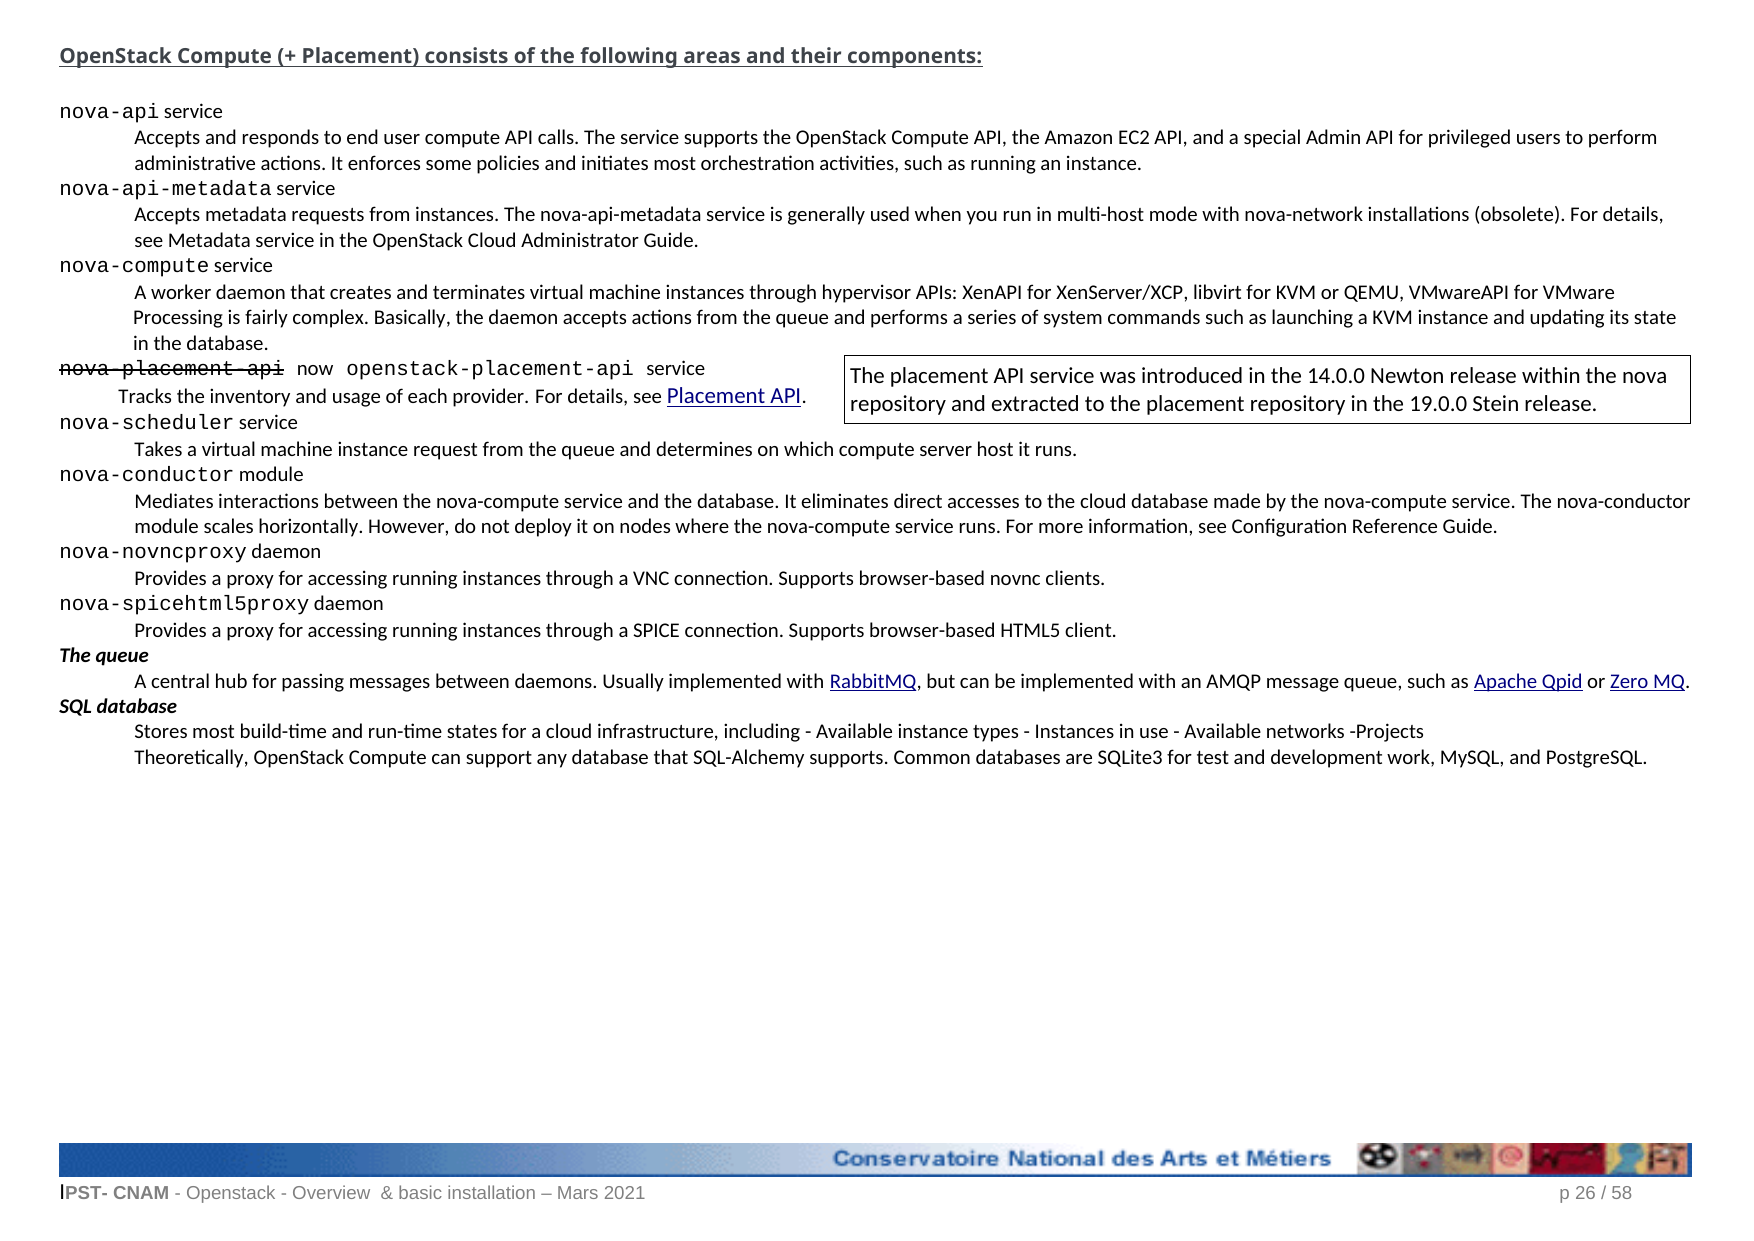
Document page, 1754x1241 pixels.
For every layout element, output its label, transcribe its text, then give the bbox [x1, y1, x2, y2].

text Provides a proxy for accessing running instances through a VNC connection. Supports browser-based novnc clients. [134, 565, 1695, 591]
text Takes a virtual machine instance request from the queue and determines on which compute server host it runs. [134, 436, 1695, 461]
subtitle nova-placement-api now openstack-placement-api service [845, 356, 1690, 382]
text SQL database [59, 693, 1695, 719]
text nova-api service [59, 98, 1695, 124]
text nova-api-metadata service [59, 175, 1695, 202]
subtitle nova-placement-api now openstack-placement-api service [59, 355, 844, 382]
text Theoretically, OpenStack Compute can support any database that SQL-Alchemy supports. Common databases are SQLite3 for test and development work, MySQL, and PostgreSQL. [59, 744, 1695, 769]
text Accepts and responds to end user compute API calls. The service supports the OpenStack Compute API, the Amazon EC2 API, and a special Admin API for privileged users to perform administrative actions. It enforces some policies and initiates most orchestration activities, such as running an instance. [134, 124, 1695, 175]
text nova-compute service [59, 252, 1695, 279]
text nova-scheduler service [59, 409, 1695, 436]
text nova-spicehtml5proxy daemon [59, 591, 1695, 617]
text Provides a proxy for accessing running instances through a SPICE connection. Supports browser-based HTML5 client. [134, 617, 1695, 642]
text nova-conductor module [59, 461, 1695, 488]
text Mediates interactions between the nova-compute service and the database. It eliminates direct accesses to the cloud database made by the nova-compute service. The nova-conductor module scales horizontally. However, do not deploy it on nodes where the nova-compute service runs. For more information, see Configuration Reference Guide. [134, 488, 1695, 539]
list Tracks the inventory and usage of each provider. For details, see Placement API. [118, 382, 844, 409]
text The queue [59, 642, 1695, 668]
text OpenStack Compute (+ Placement) consists of the following areas and their components: [59, 41, 1695, 70]
text nova-novncproxy daemon [59, 539, 1695, 565]
text Accepts metadata requests from instances. The nova-api-metadata service is generally used when you run in multi-host mode with nova-network installations (obsolete). For details, see Metadata service in the OpenStack Cloud Administrator Guide. [134, 202, 1695, 252]
text Processing is fairly complex. Basically, the daemon accepts actions from the queue and performs a series of system commands such as launching a KVM instance and updating its state in the database. [133, 304, 1695, 355]
text A central hub for passing messages between daemons. Usually implemented with RabbitMQ, but can be implemented with an AMQP message queue, such as Apache Qpid or Zero MQ. [134, 668, 1695, 693]
text A worker daemon that creates and terminates virtual machine instances through hypervisor APIs: XenAPI for XenServer/XCP, libvirt for KVM or QEMU, VMwareAPI for VMware [134, 279, 1695, 304]
text Stores most build-time and run-time states for a cloud infrastructure, including - Available instance types - Instances in use - Available networks -Projects [134, 719, 1695, 744]
list Tracks the inventory and usage of each provider. For details, see Placement API. [845, 382, 1690, 409]
